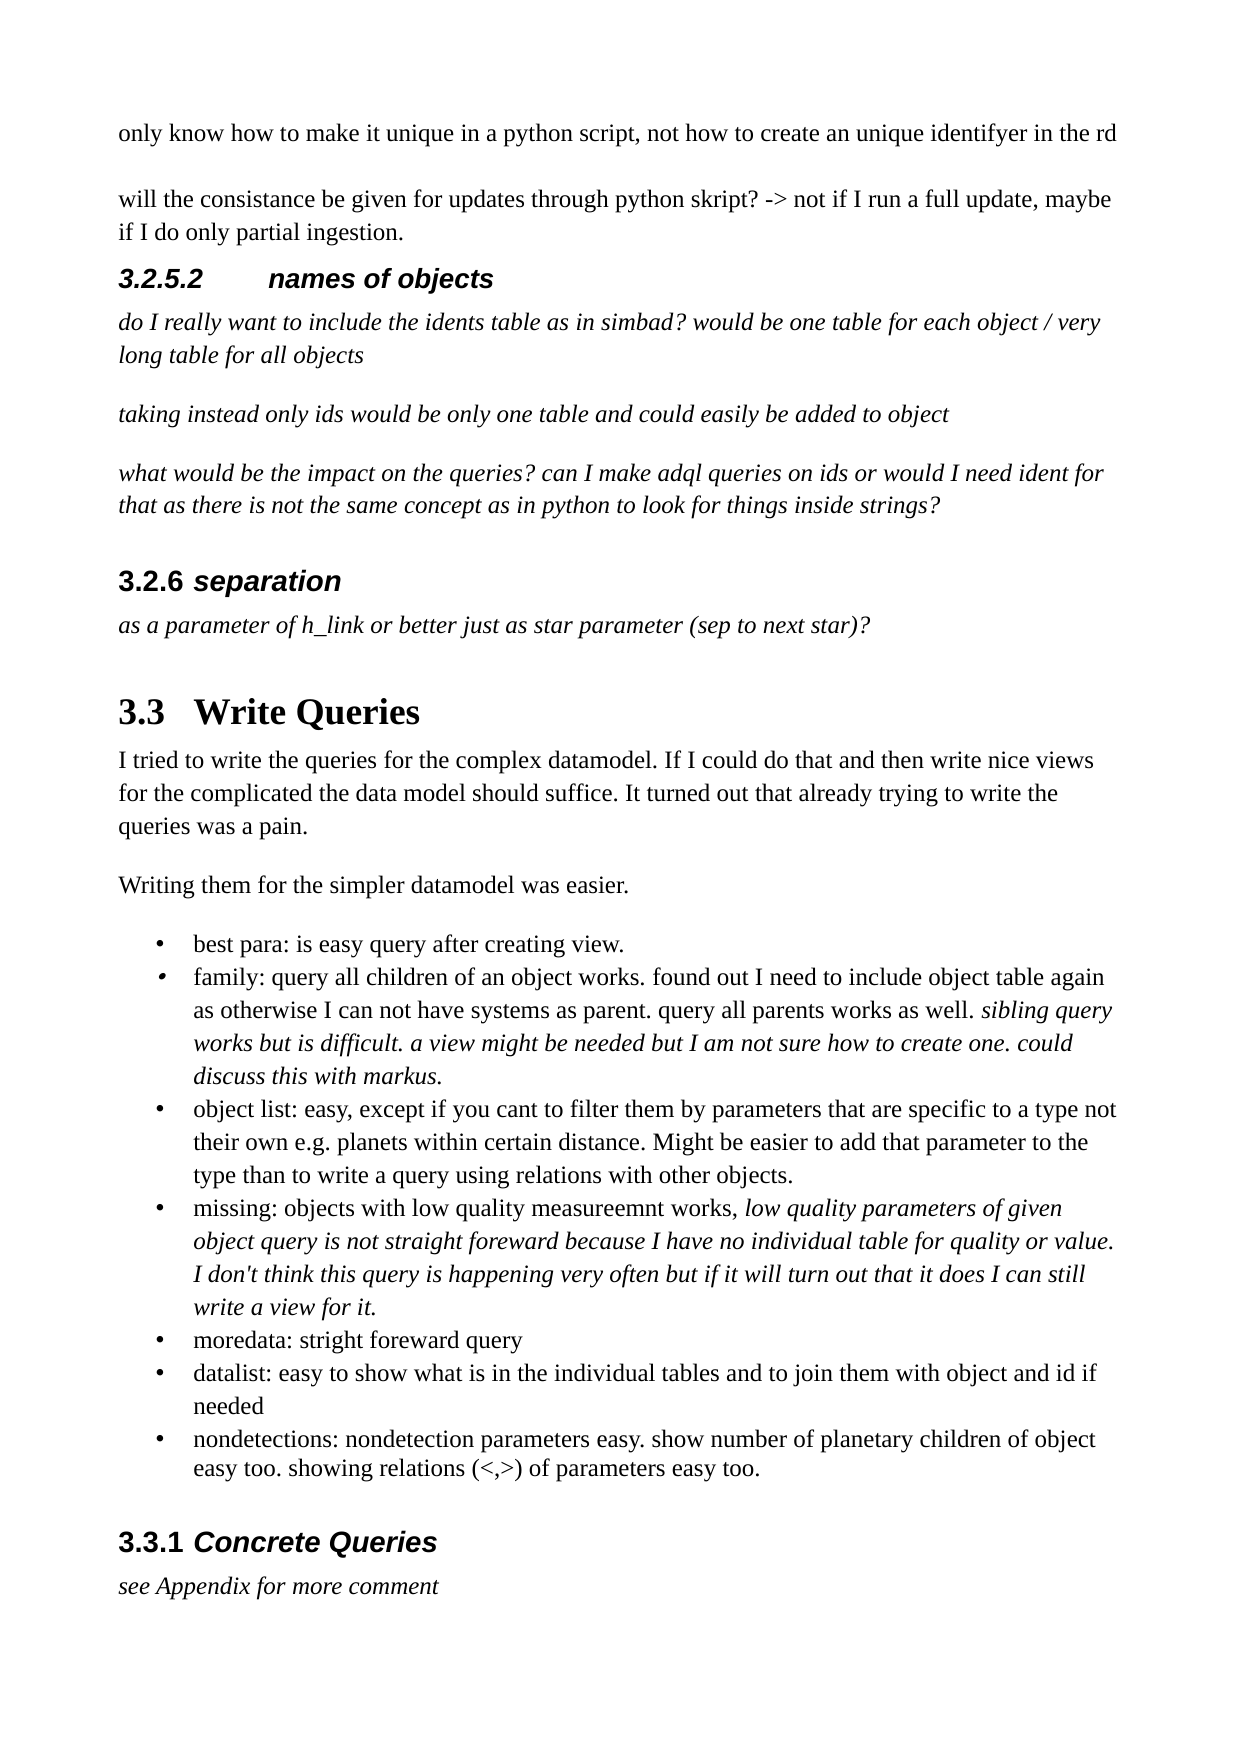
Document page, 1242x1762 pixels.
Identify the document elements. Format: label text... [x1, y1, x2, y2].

text what would be the impact on the queries? can I make adql queries on ids or would I need ident for that as there is not the same concept as in python to look for things inside strings? [118, 458, 1124, 519]
subtitle separation [118, 564, 1124, 598]
list datalist: easy to show what is in the individual tables and to join them with object and id if needed [156, 1358, 1124, 1420]
subtitle Concrete Queries [118, 1525, 1124, 1559]
text see Appendix for more comment [118, 1571, 1124, 1600]
text do I really want to include the idents table as in simbad? would be one table for each object / very long table for all objects [118, 307, 1124, 369]
text Writing them for the simpler datamodel was easier. [118, 870, 1124, 899]
list moredata: stright foreward query [156, 1325, 1124, 1354]
text only know how to make it unique in a python script, not how to create an unique identifyer in the rd [118, 118, 1124, 147]
subtitle Write Queries [118, 690, 1124, 733]
subtitle names of objects [118, 263, 1124, 294]
text will the consistance be given for updates through python skript? -> not if I run a full update, maybe if I do only partial ingestion. [118, 184, 1124, 246]
text taking instead only ids would be only one table and could easily be added to object [118, 399, 1124, 428]
list family: query all children of an object works. found out I need to include object table again as otherwise I can not have systems as parent. query all parents works as well. sibling query works but is difficult. a view might be needed but I am not sure how to create one. could discuss this with markus. [156, 962, 1124, 1090]
list missing: objects with low quality measureemnt works, low quality parameters of given object query is not straight foreward because I have no individual table for quality or value. I don't think this query is happening very often but if it will turn out that it does I can still write a view for it. [156, 1193, 1124, 1321]
list object list: easy, except if you cant to filter them by parameters that are specific to a type not their own e.g. planets within certain distance. Might be easier to add that parameter to the type than to write a query using relations with other objects. [156, 1094, 1124, 1189]
text I tried to write the queries for the complex datamodel. If I could do that and then write nice views for the complicated the data model should suffice. It turned out that already trying to write the queries was a pain. [118, 745, 1124, 840]
list best para: is easy query after creating view. [156, 929, 1124, 958]
list nondetections: nondetection parameters easy. show number of planetary children of object easy too. showing relations (<,>) of parameters easy too. [156, 1424, 1124, 1482]
text as a parameter of h_link or better just as star parameter (sep to next star)? [118, 610, 1124, 639]
